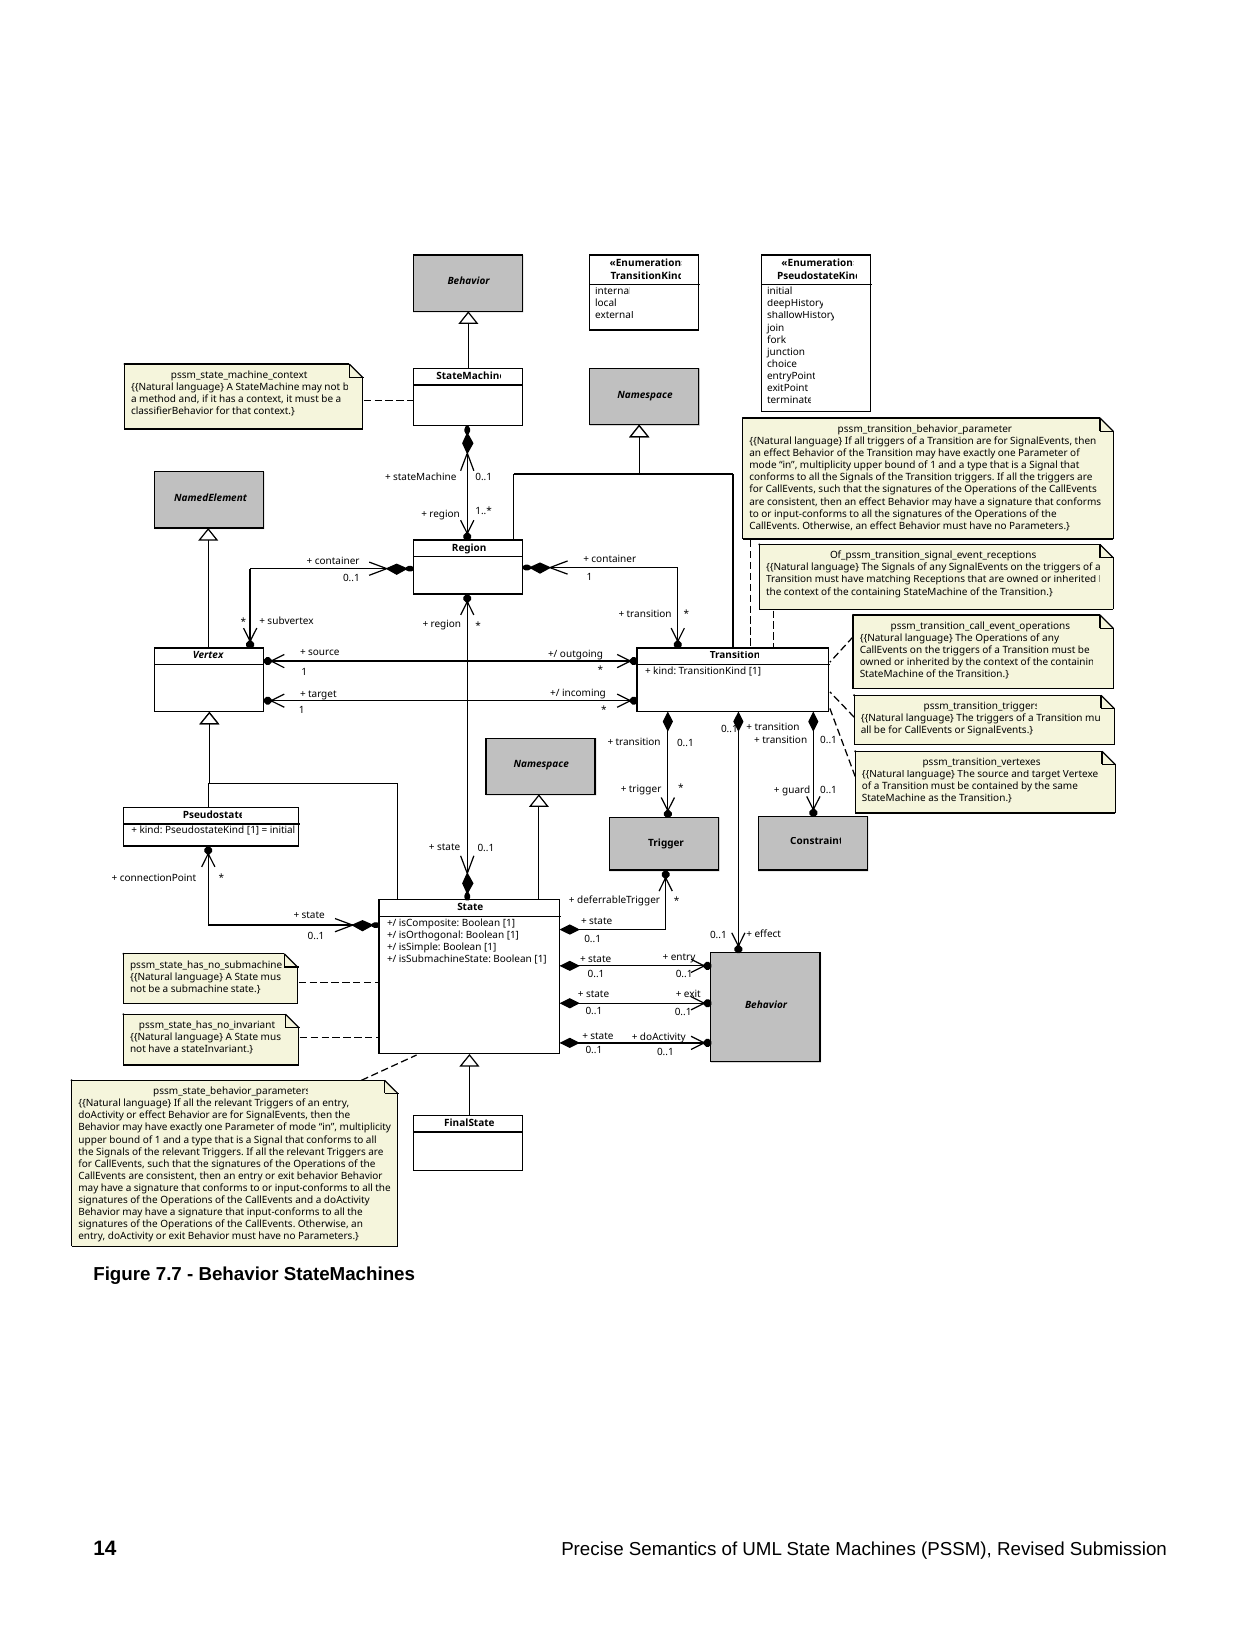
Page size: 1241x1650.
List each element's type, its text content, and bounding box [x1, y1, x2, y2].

text Figure 7.7 - Behavior StateMachines [93, 243, 1095, 1284]
